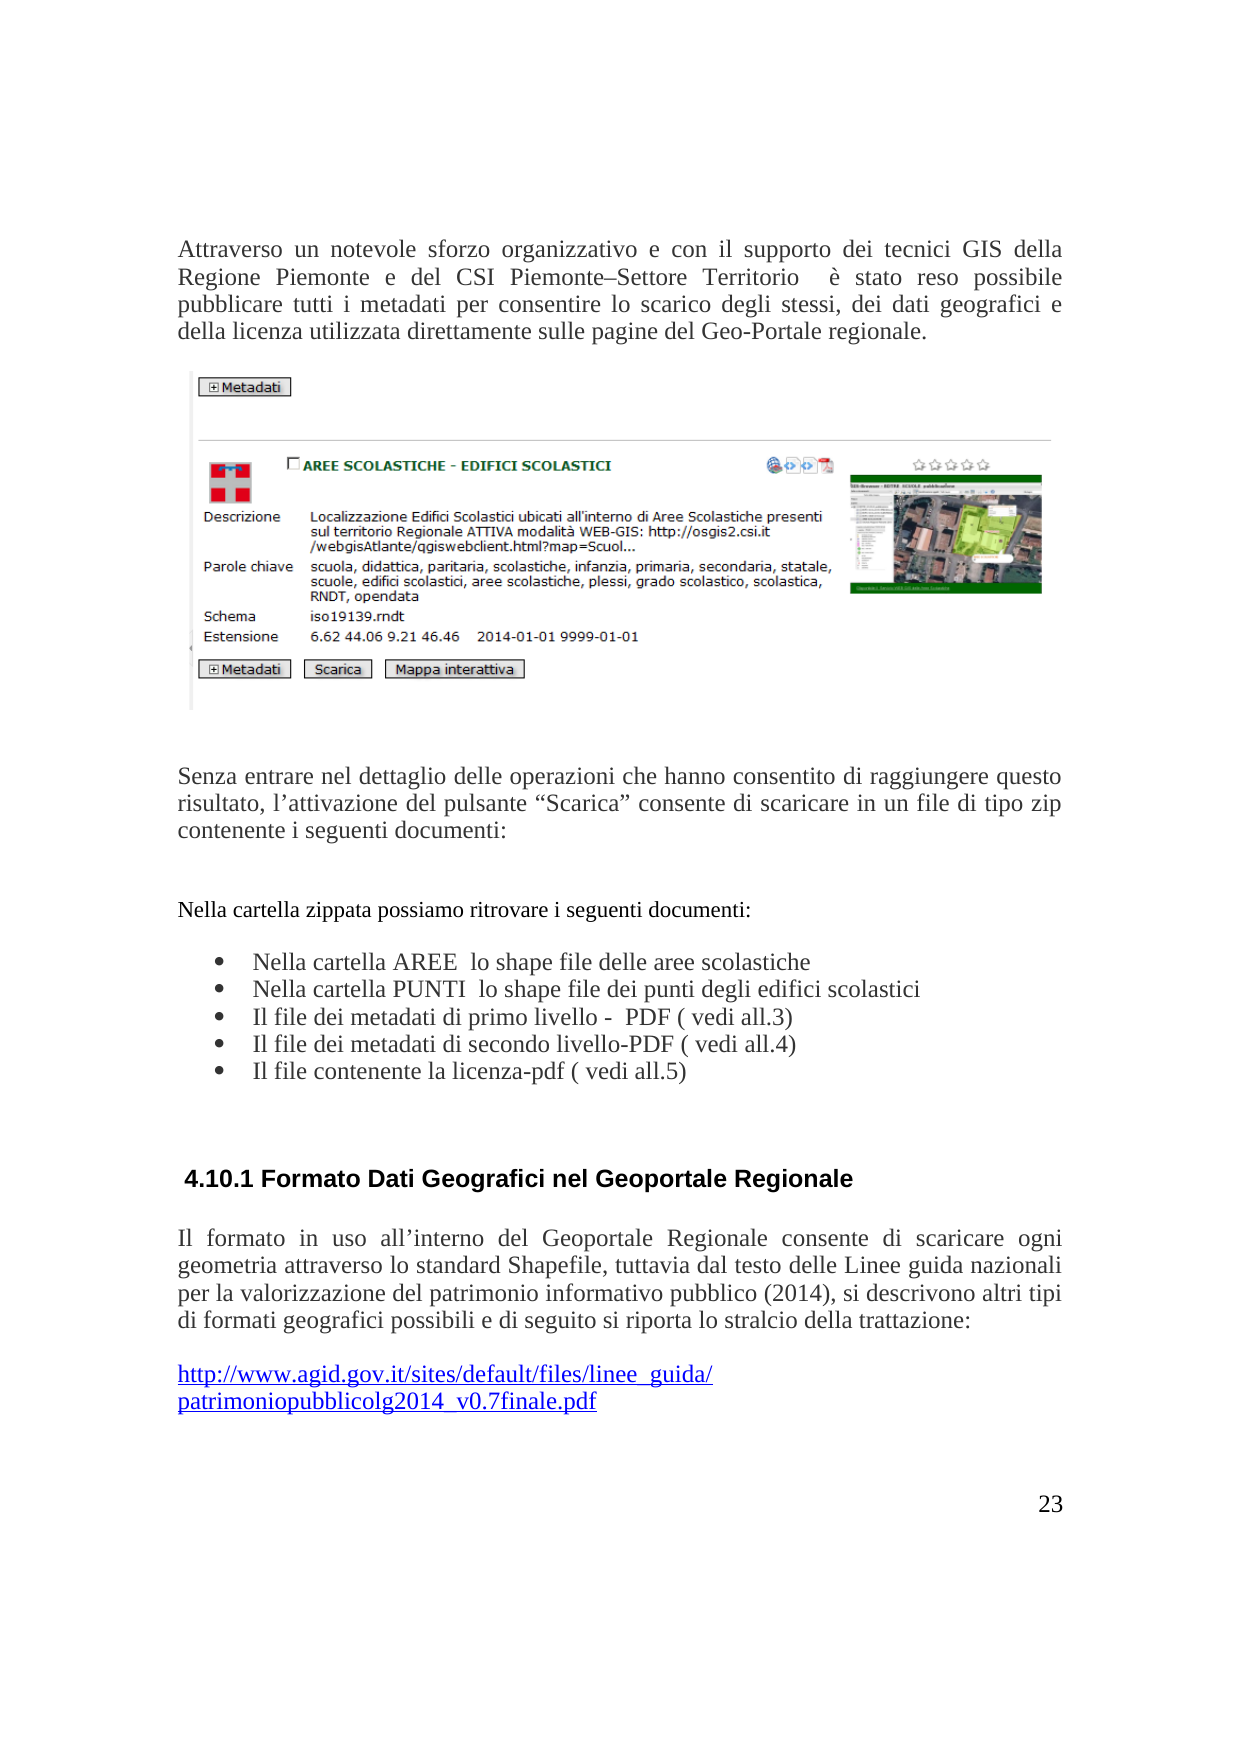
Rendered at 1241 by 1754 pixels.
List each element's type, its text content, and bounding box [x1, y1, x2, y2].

list Il file contenente la licenza-pdf ( vedi all.5) [215, 1057, 1063, 1084]
text Senza entrare nel dettaglio delle operazioni che hanno consentito di raggiungere questo risultato, l’attivazione del pulsante “Scarica” consente di scaricare in un file di tipo zip contenente i seguenti documenti: [177, 762, 1063, 844]
list Nella cartella PUNTI lo shape file dei punti degli edifici scolastici [215, 976, 1063, 1003]
text Nella cartella zippata possiamo ritrovare i seguenti documenti: [177, 896, 1063, 923]
list Nella cartella AREE lo shape file delle aree scolastiche [215, 949, 1063, 976]
picture [189, 371, 1052, 710]
list Il file dei metadati di secondo livello-PDF ( vedi all.4) [215, 1030, 1063, 1057]
list Il file dei metadati di primo livello - PDF ( vedi all.3) [215, 1003, 1063, 1030]
text Il formato in uso all’interno del Geoportale Regionale consente di scaricare ogni geometria attraverso lo standard Shapefile, tuttavia dal testo delle Linee guida nazionali per la valorizzazione del patrimonio informativo pubblico (2014), si descrivono altri tipi di formati geografici possibili e di seguito si riporta lo stralcio della trattazione: [177, 1225, 1063, 1333]
subtitle Formato Dati Geografici nel Geoportale Regionale [177, 1164, 1063, 1192]
text Attraverso un notevole sforzo organizzativo e con il supporto dei tecnici GIS della Regione Piemonte e del CSI Piemonte–Settore Territorio è stato reso possibile pubblicare tutti i metadati per consentire lo scarico degli stessi, dei dati geografici e della licenza utilizzata direttamente sulle pagine del Geo-Portale regionale. [177, 236, 1063, 344]
text http://www.agid.gov.it/sites/default/files/linee_guida/patrimoniopubblicolg2014_v0.7finale.pdf [177, 1361, 1063, 1415]
